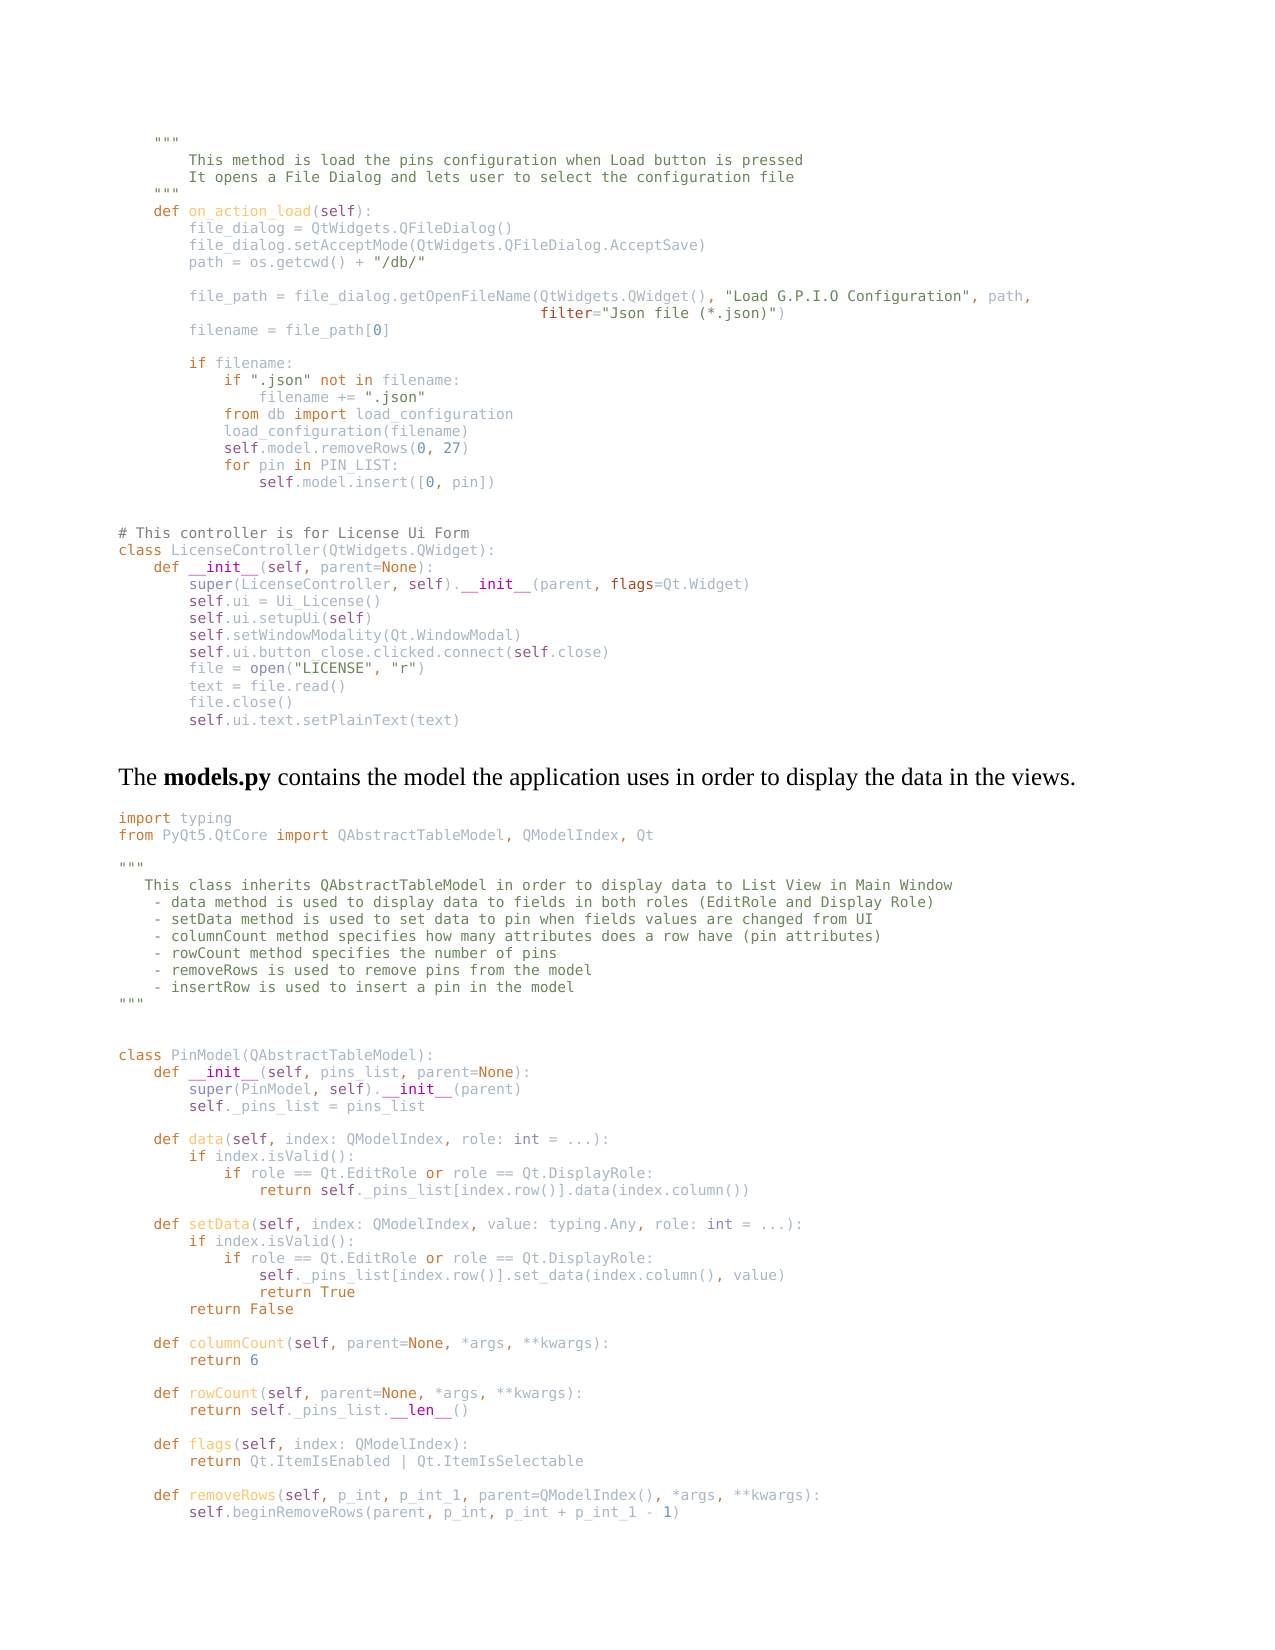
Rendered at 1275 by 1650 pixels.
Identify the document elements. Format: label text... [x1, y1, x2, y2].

text import typing from PyQt5.QtCore import QAbstractTableModel, QModelIndex, Qt """ This class inherits QAbstractTableModel in order to display data to List View in Main Window - data method is used to display data to fields in both roles (EditRole and Display Role) - setData method is used to set data to pin when fields values are changed from UI - columnCount method specifies how many attributes does a row have (pin attributes) - rowCount method specifies the number of pins - removeRows is used to remove pins from the model - insertRow is used to insert a pin in the model """ class PinModel(QAbstractTableModel): def __init__(self, pins_list, parent=None): super(PinModel, self).__init__(parent) self._pins_list = pins_list def data(self, index: QModelIndex, role: int = ...): if index.isValid(): if role == Qt.EditRole or role == Qt.DisplayRole: return self._pins_list[index.row()].data(index.column()) def setData(self, index: QModelIndex, value: typing.Any, role: int = ...): if index.isValid(): if role == Qt.EditRole or role == Qt.DisplayRole: self._pins_list[index.row()].set_data(index.column(), value) return True return False def columnCount(self, parent=None, *args, **kwargs): return 6 def rowCount(self, parent=None, *args, **kwargs): return self._pins_list.__len__() def flags(self, index: QModelIndex): return Qt.ItemIsEnabled | Qt.ItemIsSelectable def removeRows(self, p_int, p_int_1, parent=QModelIndex(), *args, **kwargs): self.beginRemoveRows(parent, p_int, p_int + p_int_1 - 1) [118, 809, 1157, 1521]
text """ This method is load the pins configuration when Load button is pressed It opens a File Dialog and lets user to select the configuration file """ def on_action_load(self): file_dialog = QtWidgets.QFileDialog() file_dialog.setAcceptMode(QtWidgets.QFileDialog.AcceptSave) path = os.getcwd() + "/db/" file_path = file_dialog.getOpenFileName(QtWidgets.QWidget(), "Load G.P.I.O Configuration", path, filter="Json file (*.json)") filename = file_path[0] if filename: if ".json" not in filename: filename += ".json" from db import load_configuration load_configuration(filename) self.model.removeRows(0, 27) for pin in PIN_LIST: self.model.insert([0, pin]) # This controller is for License Ui Form class LicenseController(QtWidgets.QWidget): def __init__(self, parent=None): super(LicenseController, self).__init__(parent, flags=Qt.Widget) self.ui = Ui_License() self.ui.setupUi(self) self.setWindowModality(Qt.WindowModal) self.ui.button_close.clicked.connect(self.close) file = open("LICENSE", "r") text = file.read() file.close() self.ui.text.setPlainText(text) [118, 118, 1157, 745]
text The models.py contains the model the application uses in order to display the data in the views. [118, 762, 1157, 791]
